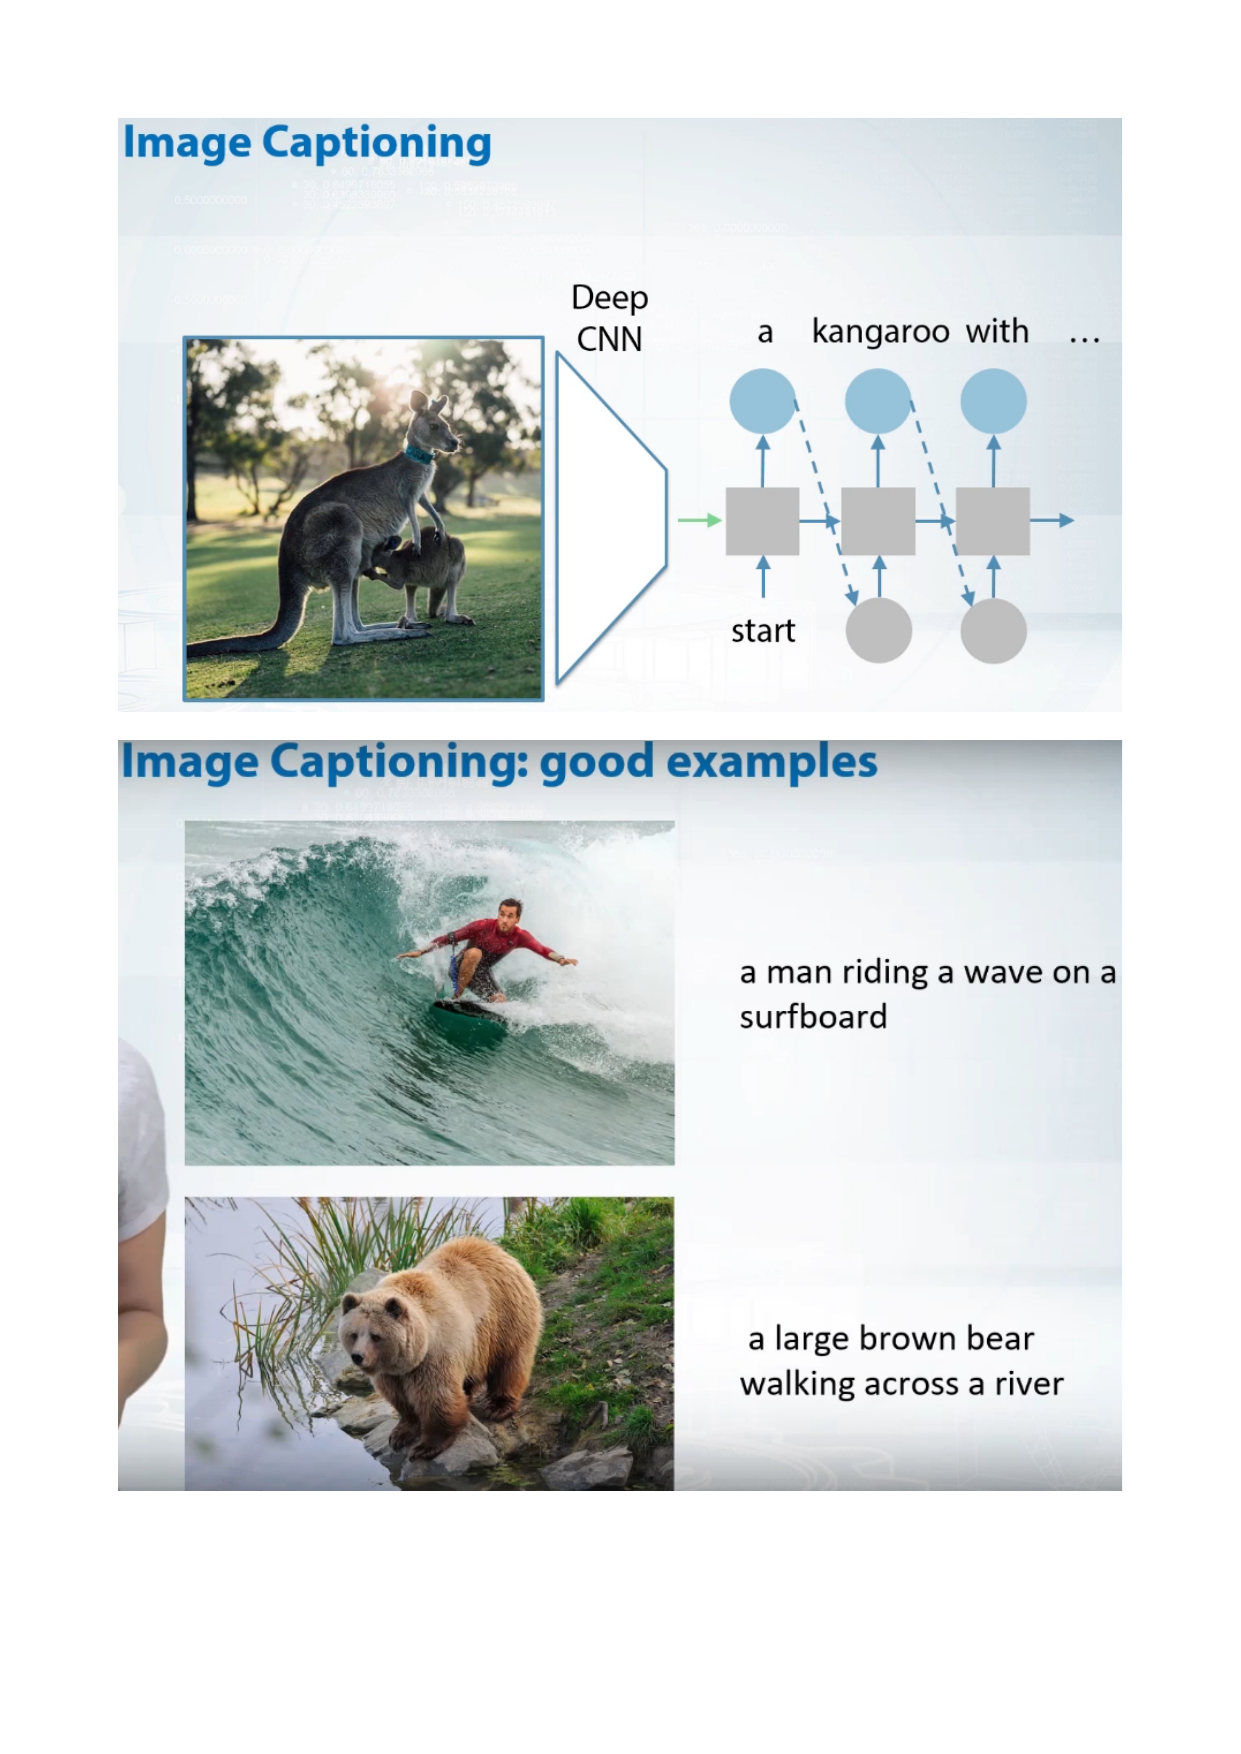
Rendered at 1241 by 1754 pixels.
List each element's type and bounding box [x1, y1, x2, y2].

picture [118, 740, 1123, 1491]
picture [118, 118, 1123, 712]
